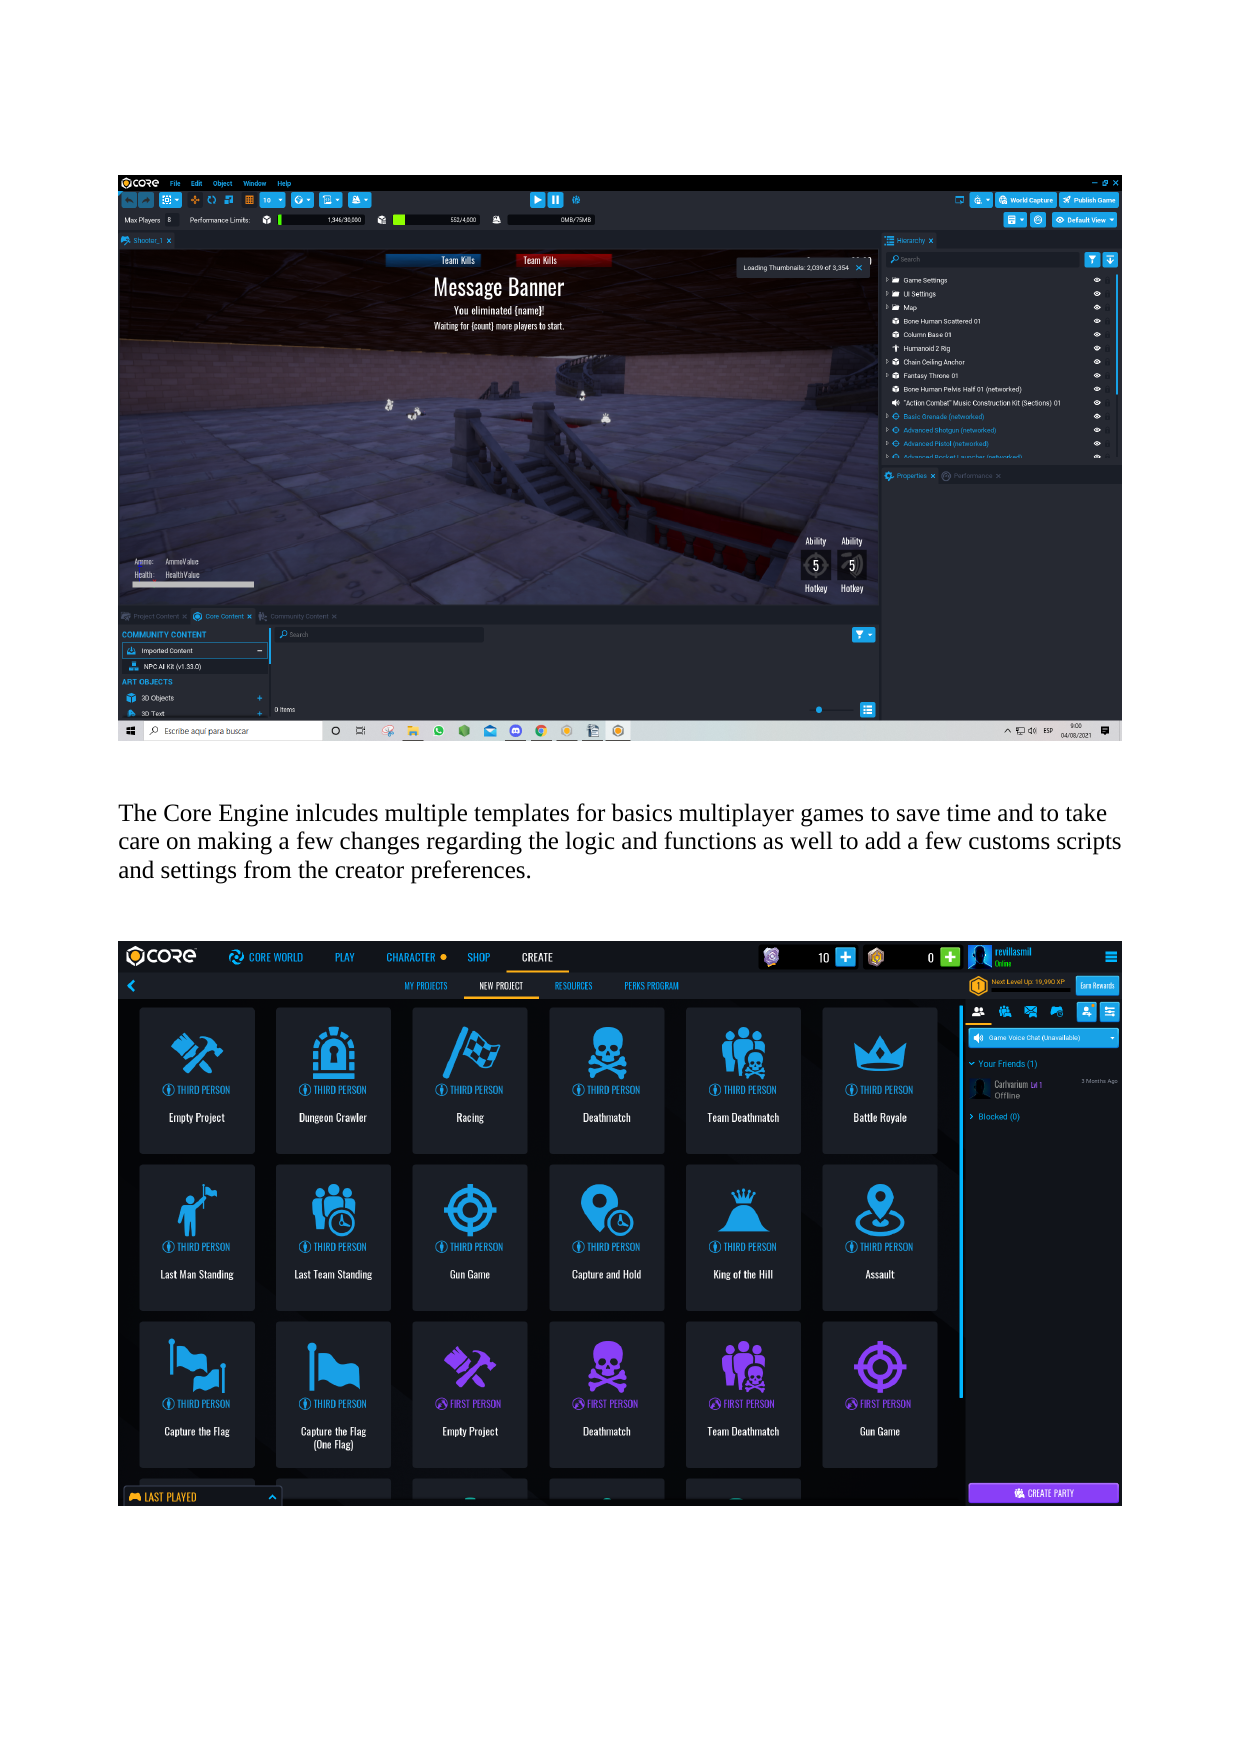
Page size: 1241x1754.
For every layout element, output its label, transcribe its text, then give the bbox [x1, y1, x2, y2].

picture [118, 175, 1122, 741]
picture [118, 941, 1122, 1506]
text The Core Engine inlcudes multiple templates for basics multiplayer games to save time and to take care on making a few changes regarding the logic and functions as well to add a few customs scripts and settings from the creator preferences. [118, 798, 1122, 884]
